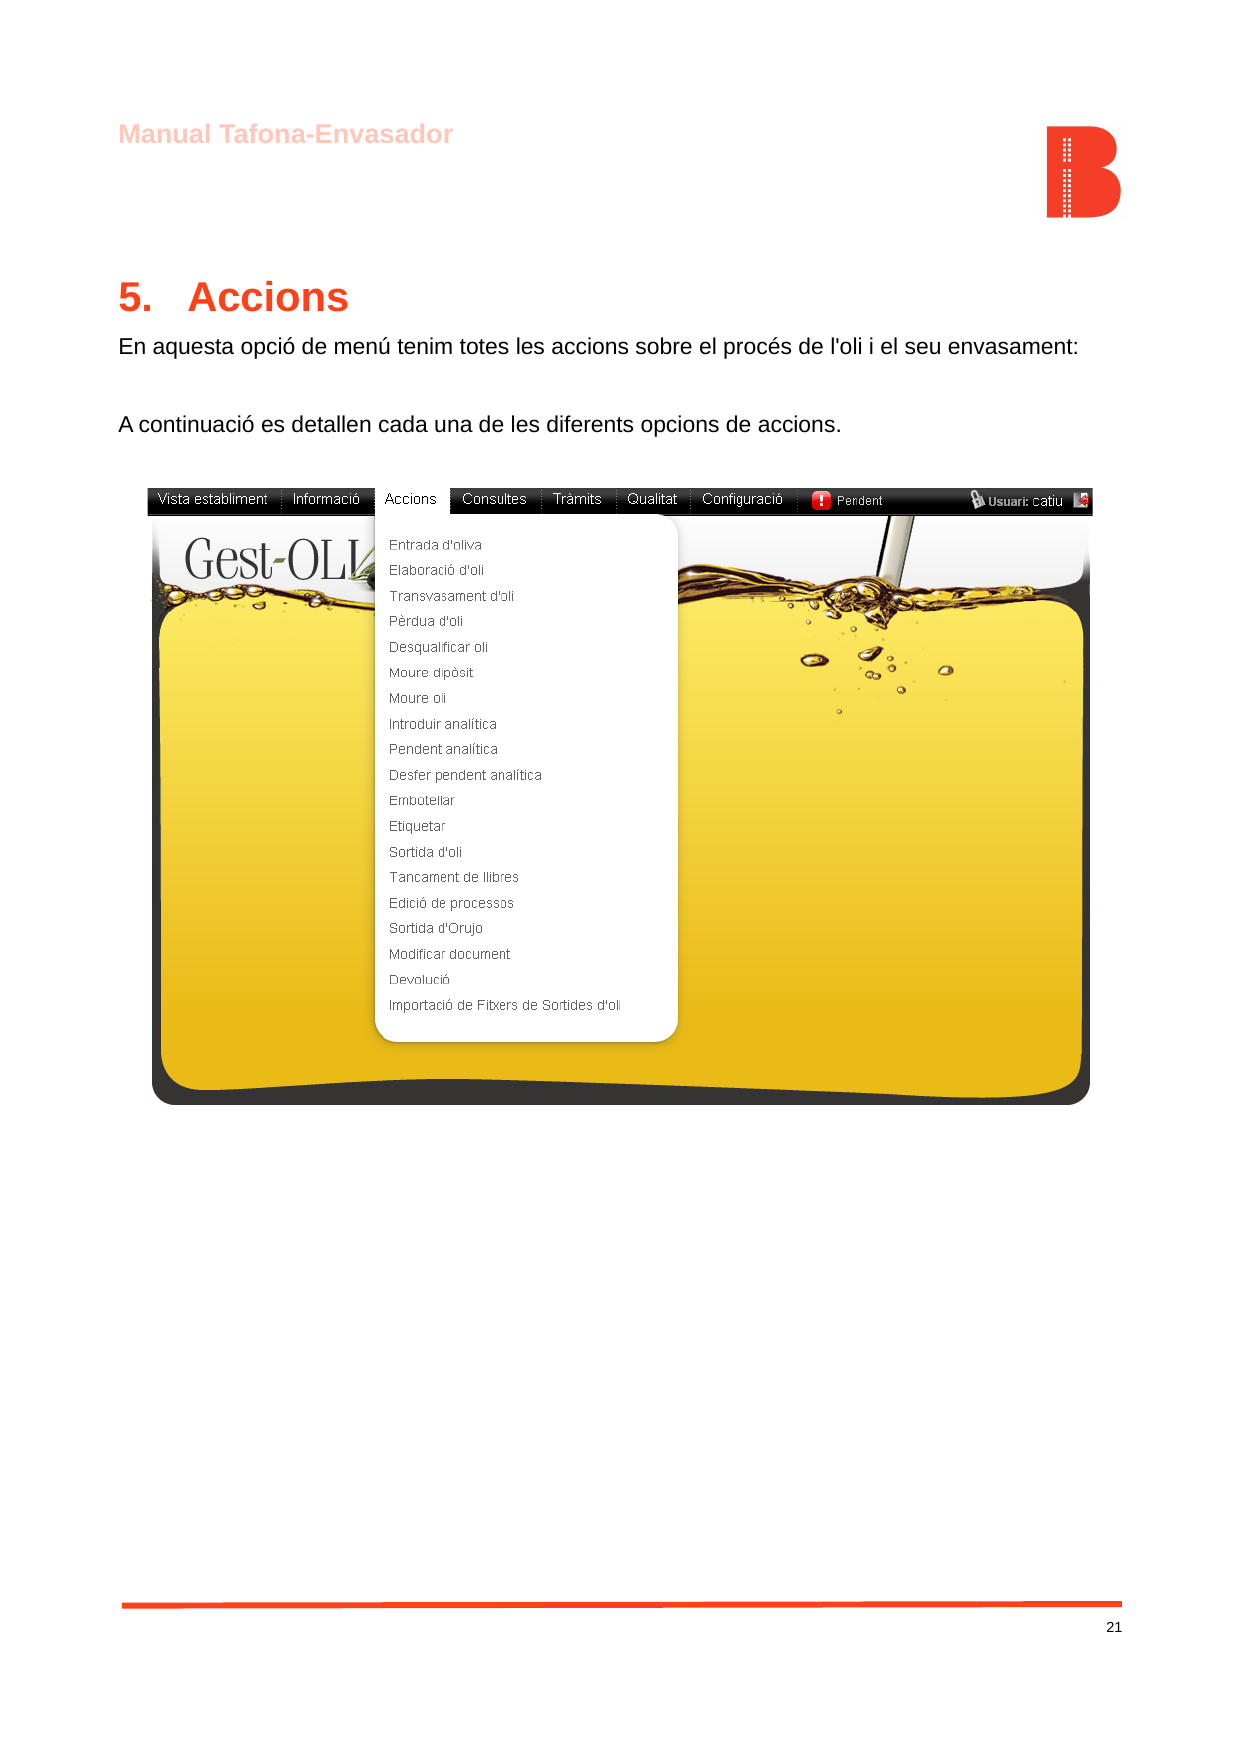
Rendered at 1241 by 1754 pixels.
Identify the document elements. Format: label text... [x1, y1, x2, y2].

subtitle Accions [118, 273, 1122, 321]
text A continuació es detallen cada una de les diferents opcions de accions. [118, 411, 1122, 437]
picture [1036, 124, 1130, 221]
text En aquesta opció de menú tenim totes les accions sobre el procés de l'oli i el seu envasament: [118, 333, 1122, 359]
picture [147, 488, 1093, 1107]
